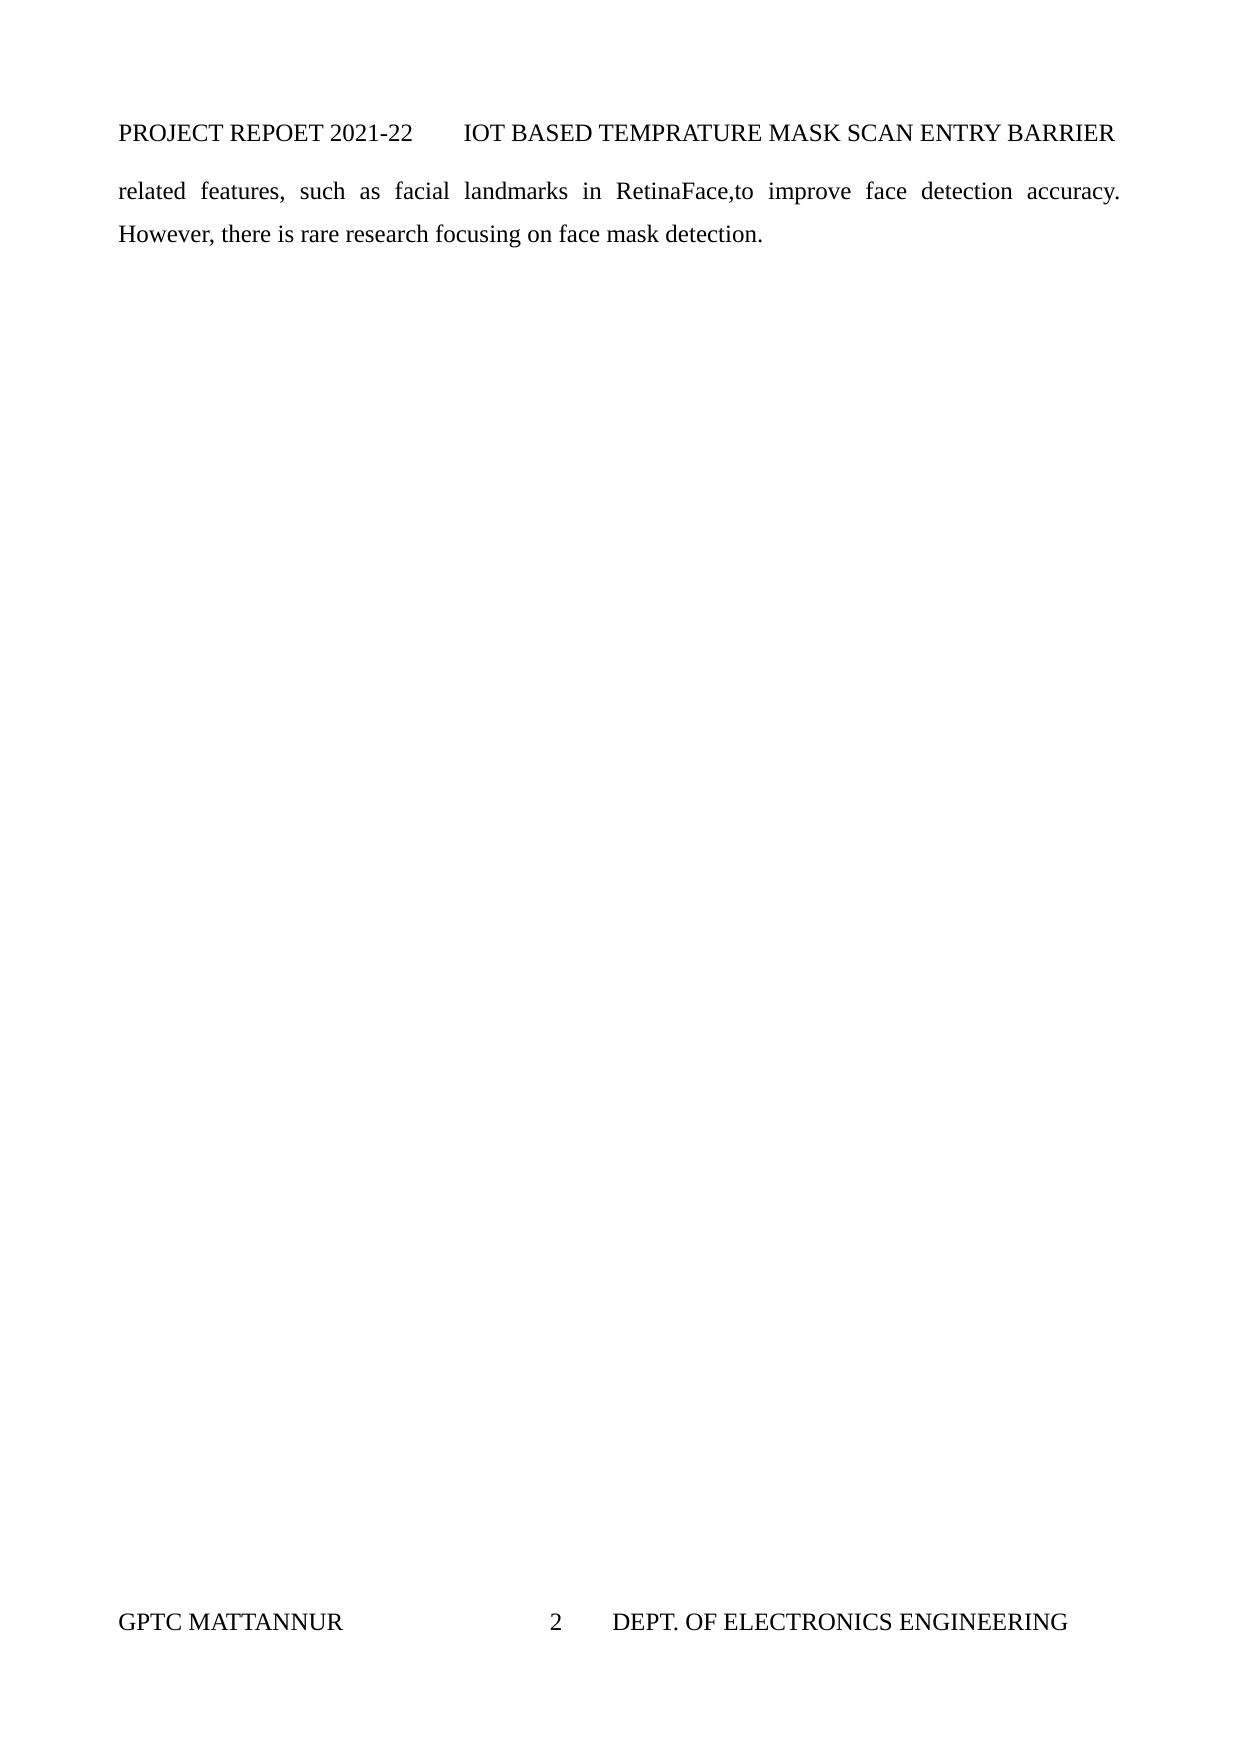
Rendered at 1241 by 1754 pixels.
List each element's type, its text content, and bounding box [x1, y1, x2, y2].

subtitle related features, such as facial landmarks in RetinaFace,to improve face detection accuracy. However, there is rare research focusing on face mask detection. [118, 176, 1122, 248]
